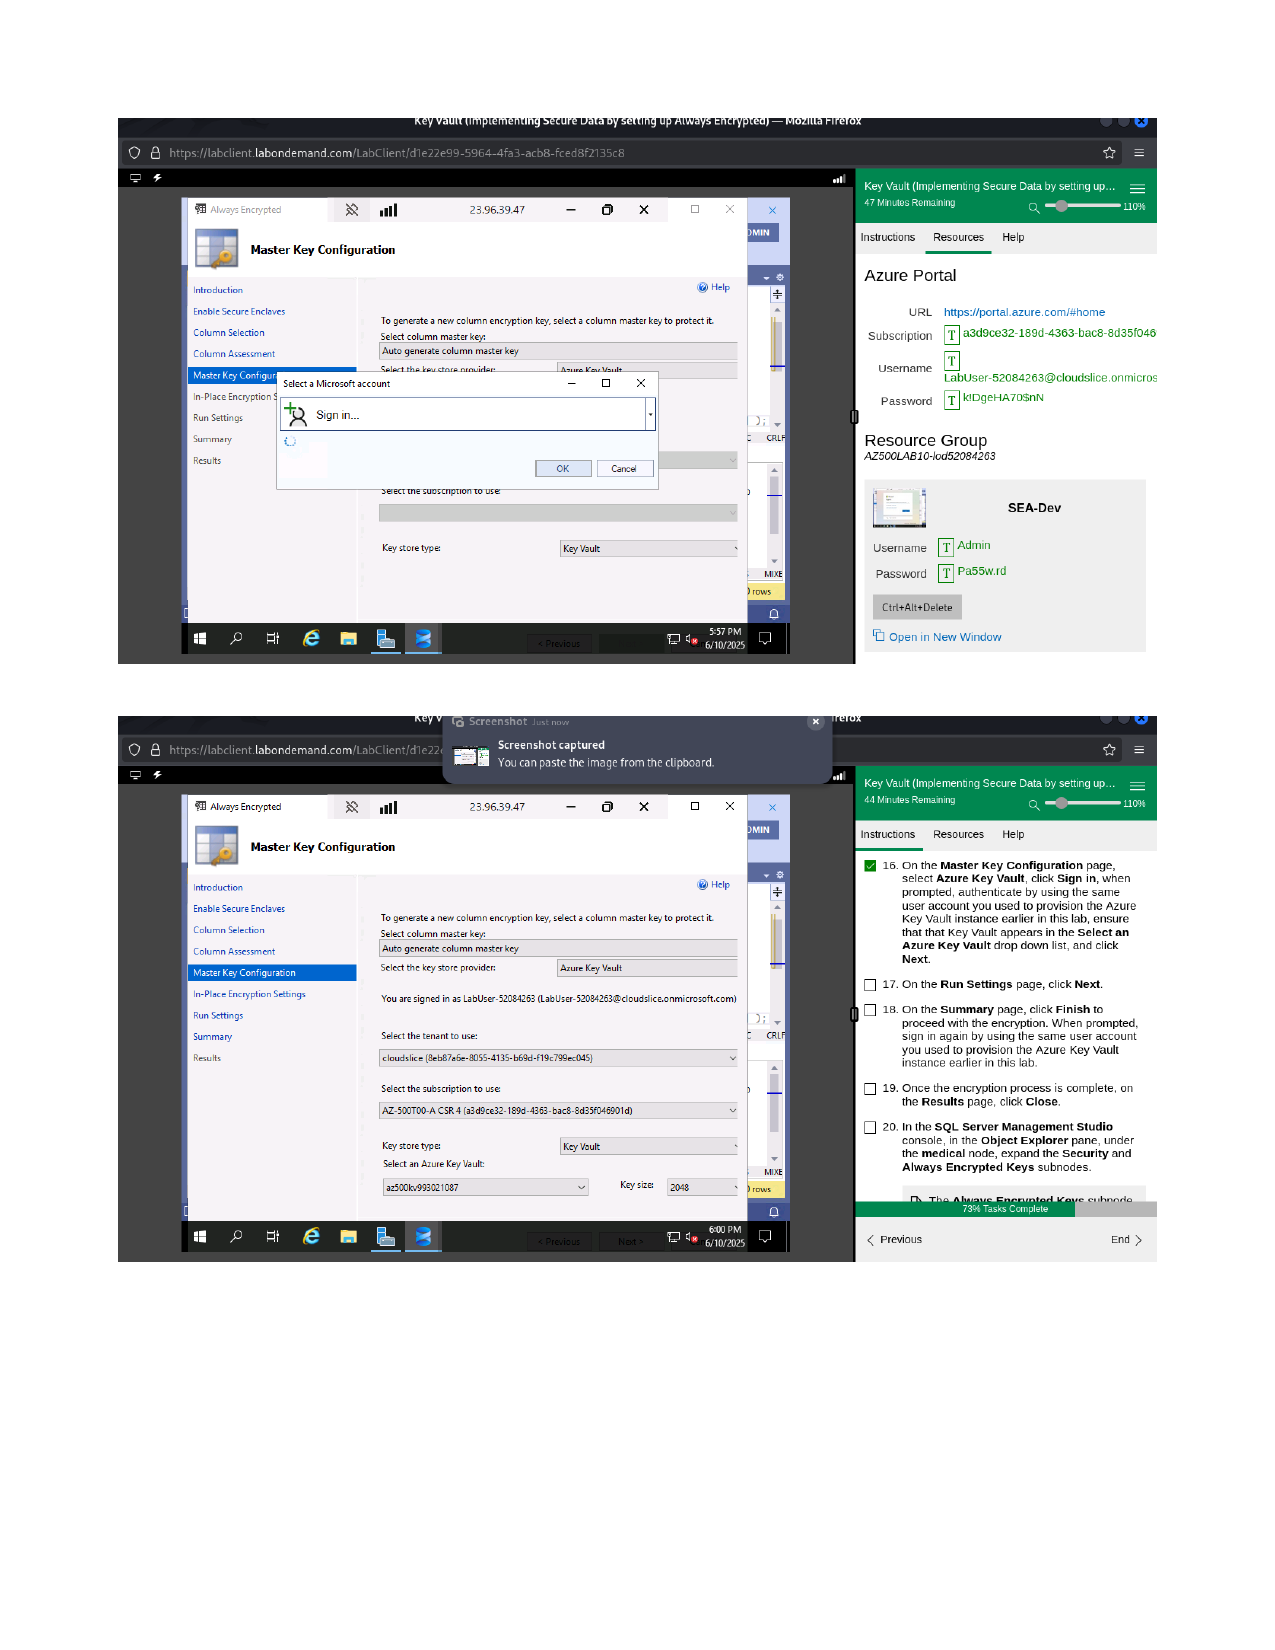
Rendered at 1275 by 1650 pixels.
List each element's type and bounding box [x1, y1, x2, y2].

picture [118, 716, 1157, 1262]
picture [118, 118, 1157, 664]
